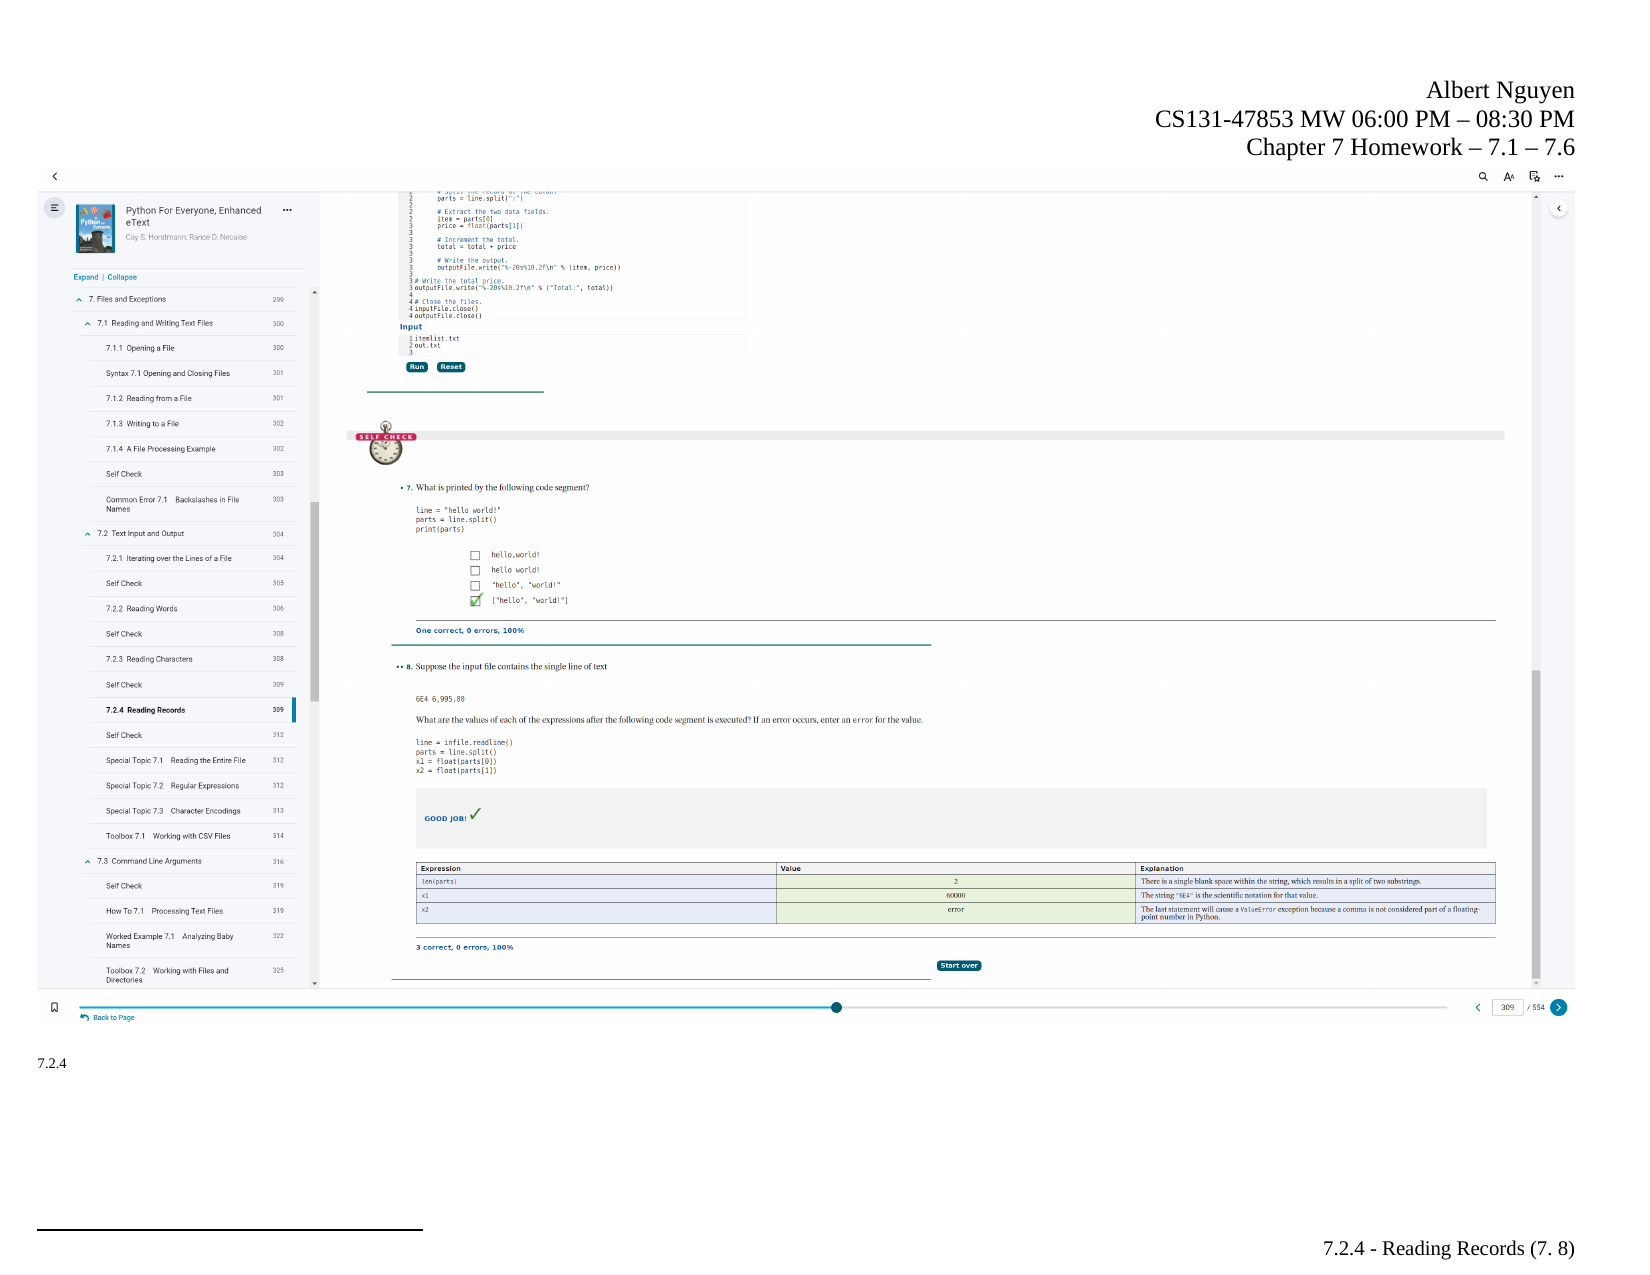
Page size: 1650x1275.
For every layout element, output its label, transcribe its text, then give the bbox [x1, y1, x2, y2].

text - Reading Records (7. 8) [37, 1236, 1575, 1260]
picture [37, 161, 1575, 1026]
